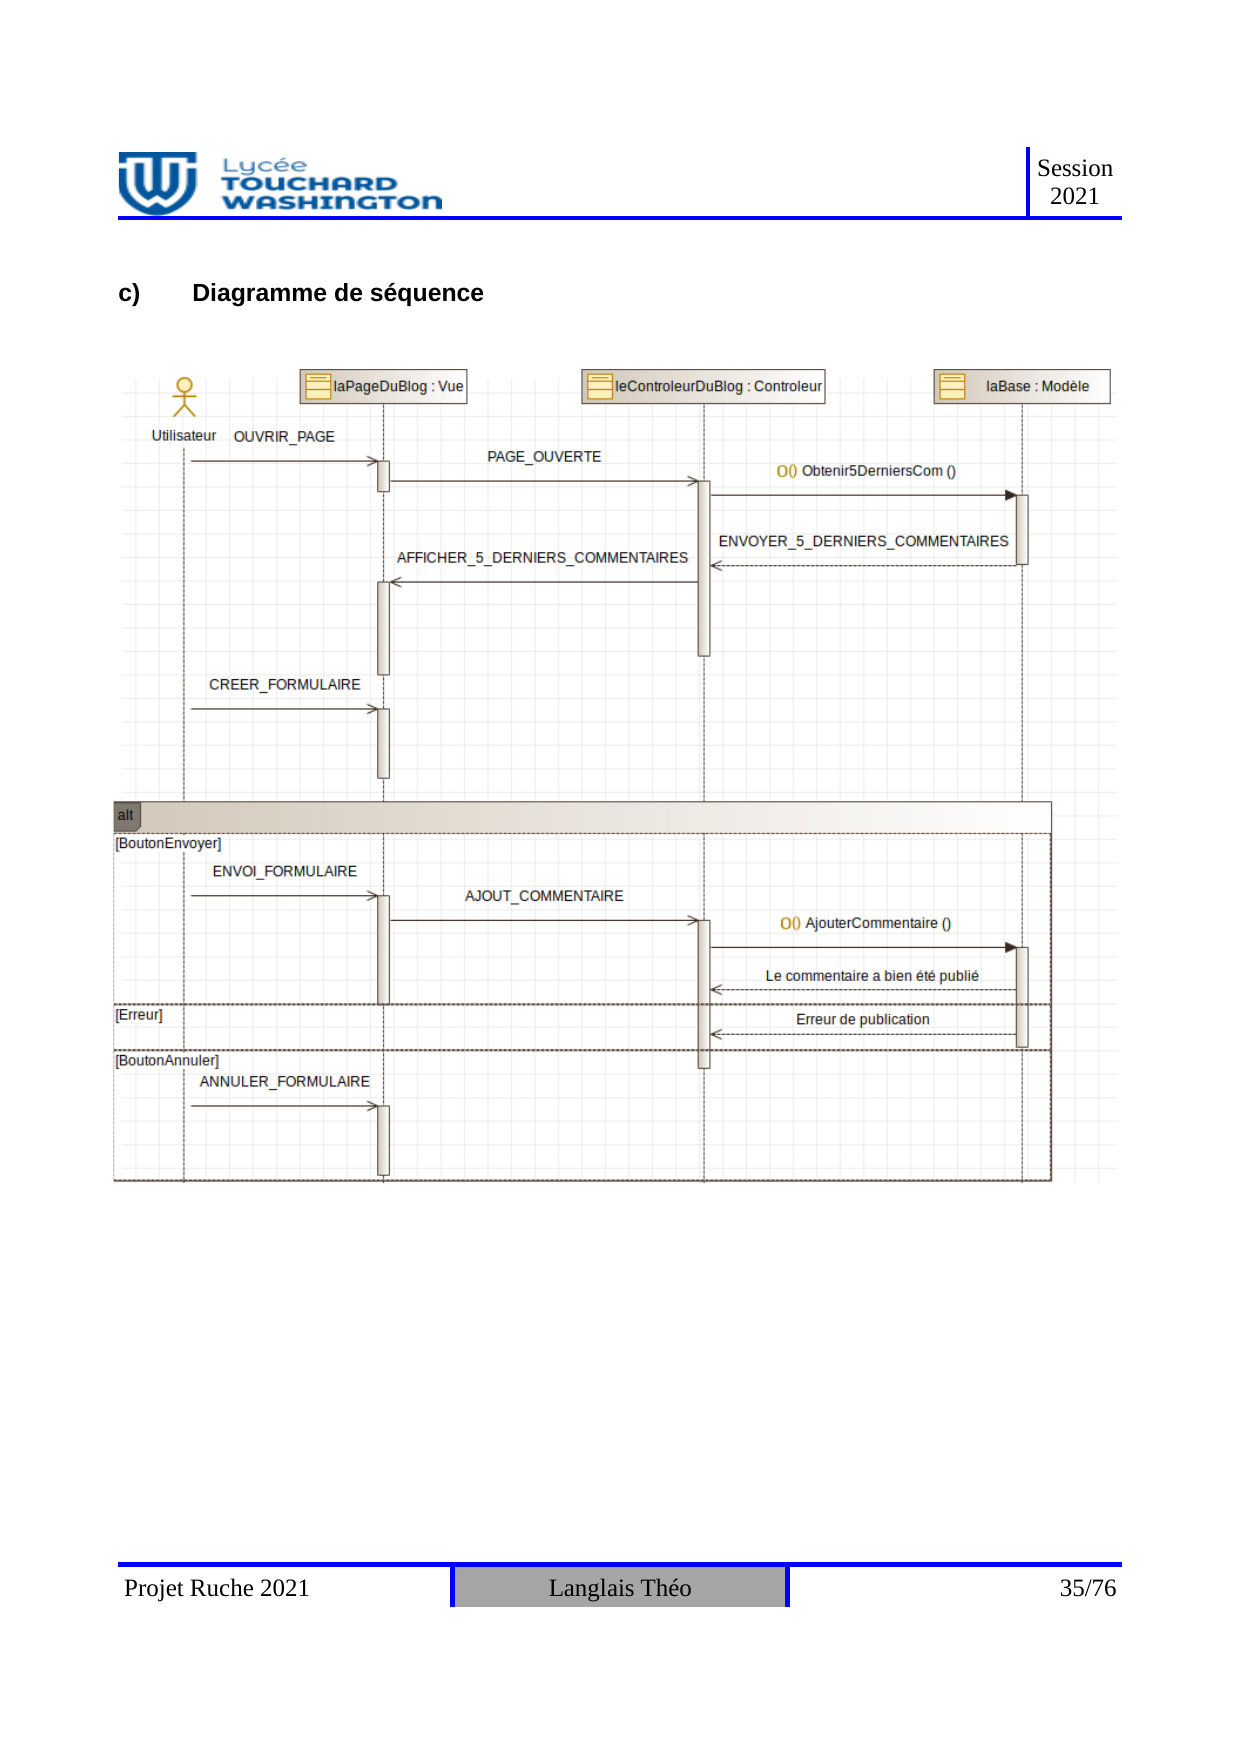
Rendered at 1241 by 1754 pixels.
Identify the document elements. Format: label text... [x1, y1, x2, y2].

subtitle Diagramme de séquence [118, 278, 1122, 306]
picture [113, 369, 1118, 1183]
picture [118, 152, 442, 216]
